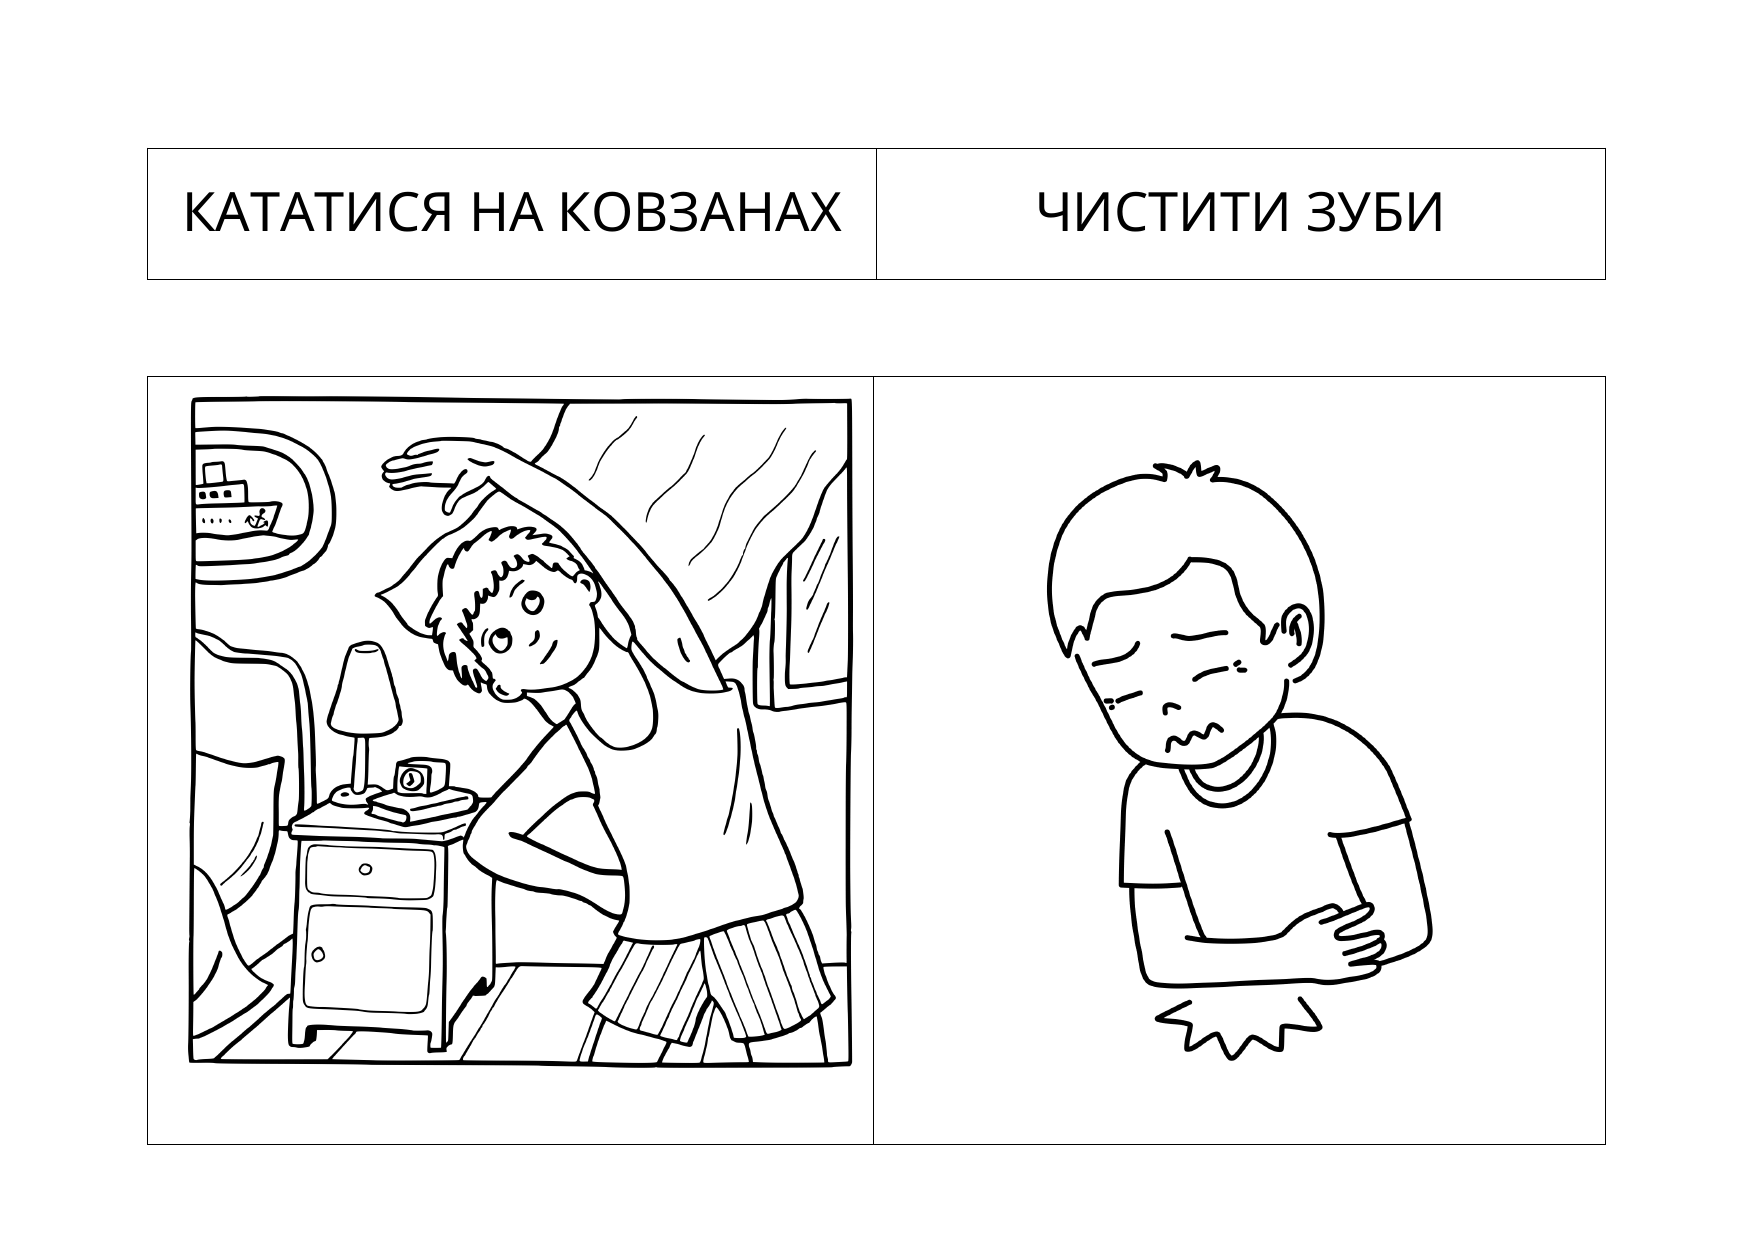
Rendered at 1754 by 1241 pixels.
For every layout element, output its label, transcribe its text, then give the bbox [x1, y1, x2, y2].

picture [884, 376, 1596, 1088]
table_cell ЧИСТИТИ ЗУБИ [877, 149, 1605, 278]
table_cell КАТАТИСЯ НА КОВЗАНАХ [148, 149, 876, 278]
table_header [874, 377, 1605, 1143]
picture [158, 376, 863, 1083]
table_header [148, 377, 873, 1143]
